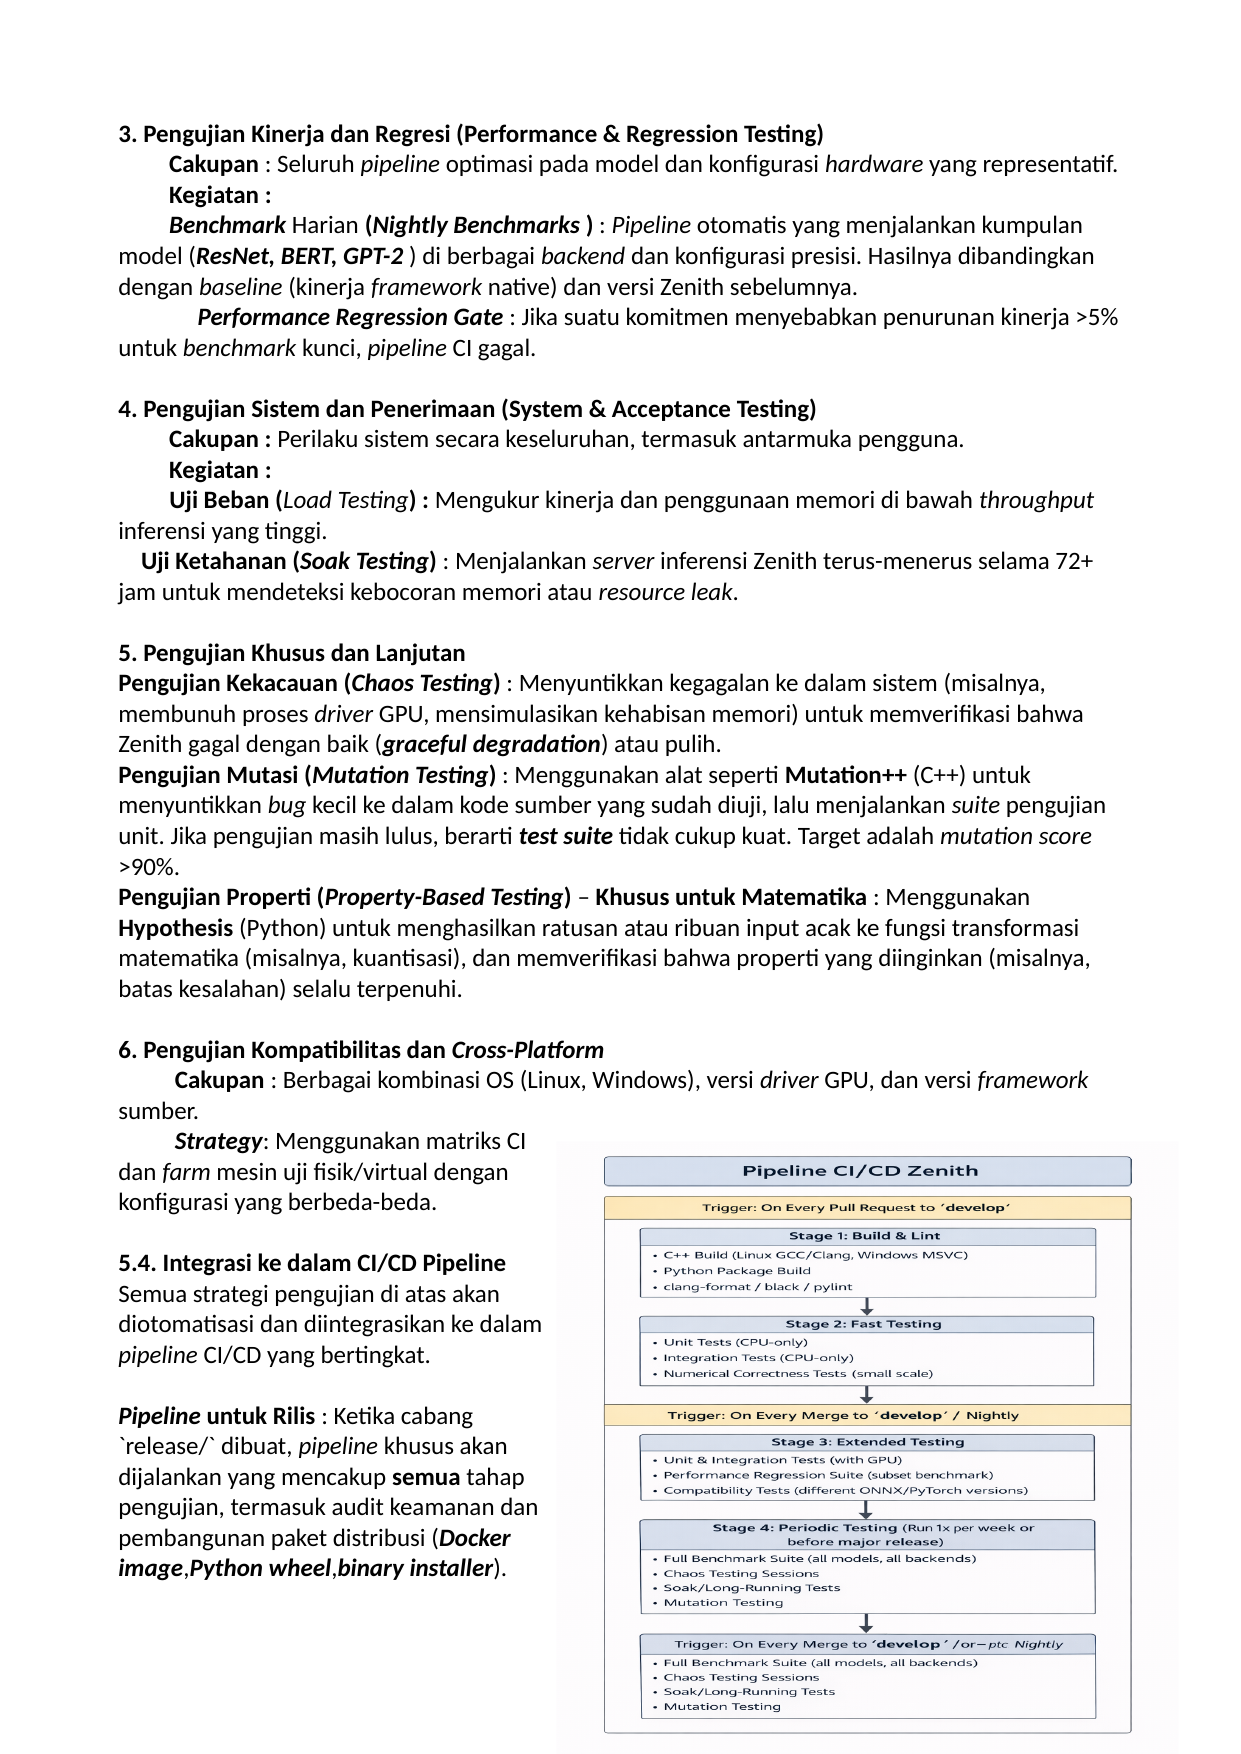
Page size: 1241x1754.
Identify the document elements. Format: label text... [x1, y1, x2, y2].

text Performance Regression Gate : Jika suatu komitmen menyebabkan penurunan kinerja >5% untuk benchmark kunci, pipeline CI gagal. [118, 301, 1122, 362]
text Strategy: Menggunakan matriks CI dan farm mesin uji fisik/virtual dengan konfigurasi yang berbeda-beda. [118, 1125, 1122, 1217]
text Semua strategi pengujian di atas akan diotomatisasi dan diintegrasikan ke dalam pipeline CI/CD yang bertingkat. [118, 1278, 556, 1400]
text 6. Pengujian Kompatibilitas dan Cross-Platform [118, 1034, 1122, 1064]
text 4. Pengujian Sistem dan Penerimaan (System & Acceptance Testing) [118, 393, 1122, 423]
text Pengujian Properti (Property-Based Testing) – Khusus untuk Matematika : Menggunakan Hypothesis (Python) untuk menghasilkan ratusan atau ribuan input acak ke fungsi transformasi matematika (misalnya, kuantisasi), dan memverifikasi bahwa properti yang diinginkan (misalnya, batas kesalahan) selalu terpenuhi. [118, 881, 1122, 1003]
text Cakupan : Seluruh pipeline optimasi pada model dan konfigurasi hardware yang representatif. [118, 149, 1122, 179]
text Kegiatan : [118, 179, 1122, 210]
text Cakupan : Perilaku sistem secara keseluruhan, termasuk antarmuka pengguna. [118, 423, 1122, 454]
text 5.4. Integrasi ke dalam CI/CD Pipeline [118, 1247, 556, 1278]
text Pipeline untuk Rilis : Ketika cabang `release/` dibuat, pipeline khusus akan dijalankan yang mencakup semua tahap pengujian, termasuk audit keamanan dan pembangunan paket distribusi (Docker image,Python wheel,binary installer). [118, 1400, 556, 1583]
picture [556, 1141, 1179, 1754]
text Uji Ketahanan (Soak Testing) : Menjalankan server inferensi Zenith terus-menerus selama 72+ jam untuk mendeteksi kebocoran memori atau resource leak. [118, 545, 1122, 606]
text Kegiatan : [118, 454, 1122, 484]
text Pengujian Mutasi (Mutation Testing) : Menggunakan alat seperti Mutation++ (C++) untuk menyuntikkan bug kecil ke dalam kode sumber yang sudah diuji, lalu menjalankan suite pengujian unit. Jika pengujian masih lulus, berarti test suite tidak cukup kuat. Target adalah mutation score >90%. [118, 759, 1122, 881]
text Benchmark Harian (Nightly Benchmarks ) : Pipeline otomatis yang menjalankan kumpulan model (ResNet, BERT, GPT-2 ) di berbagai backend dan konfigurasi presisi. Hasilnya dibandingkan dengan baseline (kinerja framework native) dan versi Zenith sebelumnya. [118, 210, 1122, 301]
text Uji Beban (Load Testing) : Mengukur kinerja dan penggunaan memori di bawah throughput inferensi yang tinggi. [118, 484, 1122, 545]
text Cakupan : Berbagai kombinasi OS (Linux, Windows), versi driver GPU, dan versi framework sumber. [118, 1064, 1122, 1125]
text 3. Pengujian Kinerja dan Regresi (Performance & Regression Testing) [118, 118, 1122, 149]
text 5. Pengujian Khusus dan Lanjutan Pengujian Kekacauan (Chaos Testing) : Menyuntikkan kegagalan ke dalam sistem (misalnya, membunuh proses driver GPU, mensimulasikan kehabisan memori) untuk memverifikasi bahwa Zenith gagal dengan baik (graceful degradation) atau pulih. [118, 637, 1122, 759]
